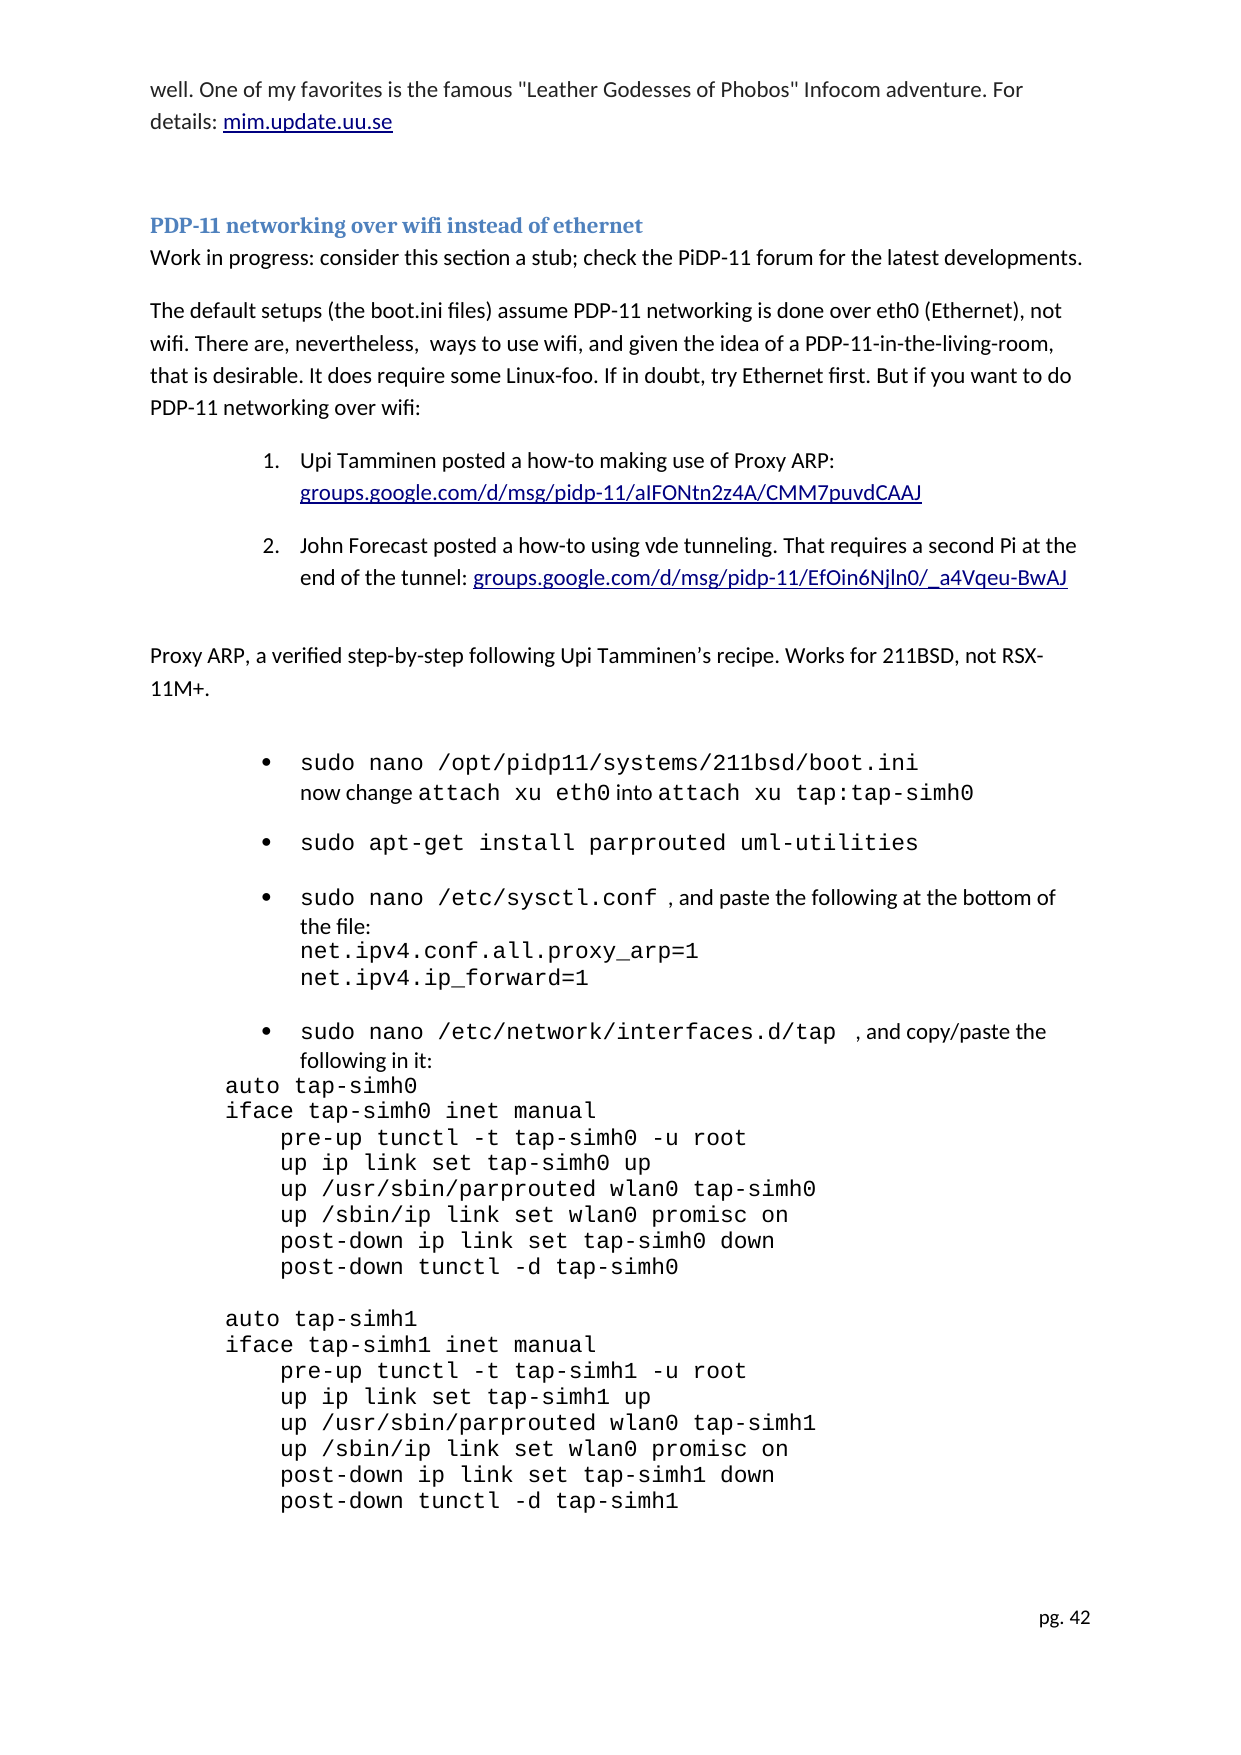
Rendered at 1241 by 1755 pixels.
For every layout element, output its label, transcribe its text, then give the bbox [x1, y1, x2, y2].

text up /sbin/ip link set wlan0 promisc on [225, 1204, 1090, 1229]
text Work in progress: consider this section a stub; check the PiDP-11 forum for the latest developments. [150, 243, 1090, 271]
text pre-up tunctl -t tap-simh1 -u root [225, 1360, 1090, 1386]
text post-down tunctl -d tap-simh0 [225, 1256, 1090, 1281]
text up /usr/sbin/parprouted wlan0 tap-simh0 [225, 1178, 1090, 1204]
text auto tap-simh0 [225, 1074, 1090, 1100]
text post-down tunctl -d tap-simh1 [225, 1489, 1090, 1515]
text post-down ip link set tap-simh0 down [225, 1229, 1090, 1256]
list sudo nano /opt/pidp11/systems/211bsd/boot.ini now change attach xu eth0 into attach xu tap:tap-simh0 [262, 752, 1090, 807]
text iface tap-simh0 inet manual [225, 1100, 1090, 1126]
subtitle PDP-11 networking over wifi instead of ethernet [150, 213, 1090, 239]
text post-down ip link set tap-simh1 down [225, 1463, 1090, 1489]
list sudo nano /etc/sysctl.conf , and paste the following at the bottom of the file: net.ipv4.conf.all.proxy_arp=1 net.ipv4.ip_forward=1 [262, 883, 1090, 992]
text up ip link set tap-simh0 up [225, 1152, 1090, 1178]
text up ip link set tap-simh1 up [225, 1386, 1090, 1412]
text up /sbin/ip link set wlan0 promisc on [225, 1437, 1090, 1463]
text auto tap-simh1 [225, 1308, 1090, 1334]
list sudo apt-get install parprouted uml-utilities [262, 832, 1090, 858]
text The default setups (the boot.ini files) assume PDP-11 networking is done over eth0 (Ethernet), not wifi. There are, nevertheless, ways to use wifi, and given the idea of a PDP-11-in-the-living-room, that is desirable. It does require some Linux-foo. If in doubt, try Ethernet first. But if you want to do PDP-11 networking over wifi: [150, 296, 1090, 421]
list Upi Tamminen posted a how-to making use of Proxy ARP: groups.google.com/d/msg/pidp-11/aIFONtn2z4A/CMM7puvdCAAJ [262, 446, 1090, 506]
text well. One of my favorites is the famous "Leather Godesses of Phobos" Infocom adventure. For details: mim.update.uu.se [150, 75, 1090, 167]
text Proxy ARP, a verified step-by-step following Upi Tamminen’s recipe. Works for 211BSD, not RSX-11M+. [150, 641, 1090, 702]
list sudo nano /etc/network/interfaces.d/tap , and copy/paste the following in it: [262, 1017, 1090, 1074]
text pre-up tunctl -t tap-simh0 -u root [225, 1126, 1090, 1152]
text up /usr/sbin/parprouted wlan0 tap-simh1 [225, 1412, 1090, 1437]
list John Forecast posted a how-to using vde tunneling. That requires a second Pi at the end of the tunnel: groups.google.com/d/msg/pidp-11/EfOin6Njln0/_a4Vqeu-BwAJ [262, 531, 1090, 591]
text iface tap-simh1 inet manual [225, 1334, 1090, 1360]
